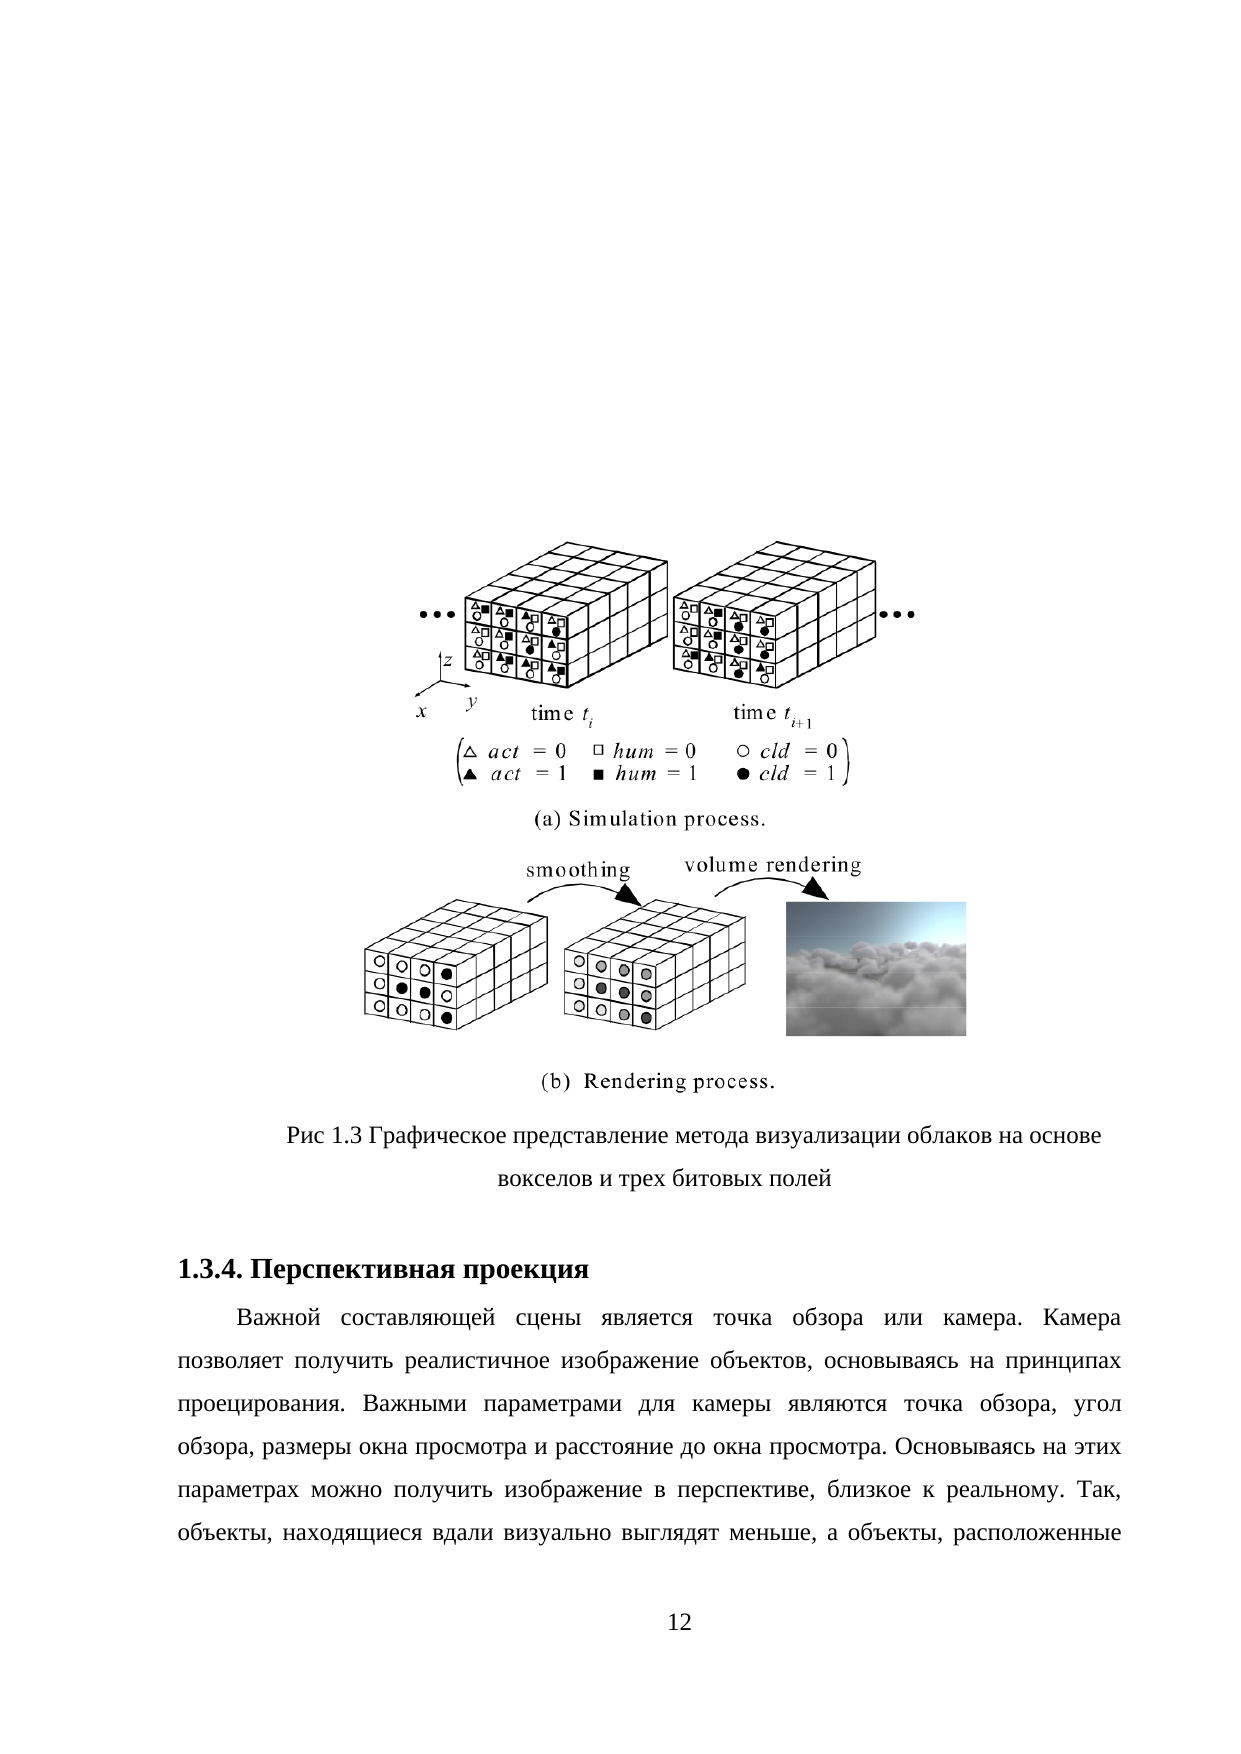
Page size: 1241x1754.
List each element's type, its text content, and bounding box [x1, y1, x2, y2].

table_header Рис 1.3 Графическое представление метода визуализации облаков на основе вокселов и трех битовых полей [177, 515, 1152, 1198]
text Важной составляющей сцены является точка обзора или камера. Камера позволяет получить реалистичное изображение объектов, основываясь на принципах проецирования. Важными параметрами для камеры являются точка обзора, угол обзора, размеры окна просмотра и расстояние до окна просмотра. Основываясь на этих параметрах можно получить изображение в перспективе, близкое к реальному. Так, объекты, находящиеся вдали визуально выглядят меньше, а объекты, расположенные [177, 1302, 1122, 1546]
picture [343, 520, 986, 1106]
subtitle 1.3.4. Перспективная проекция [177, 1251, 1122, 1284]
